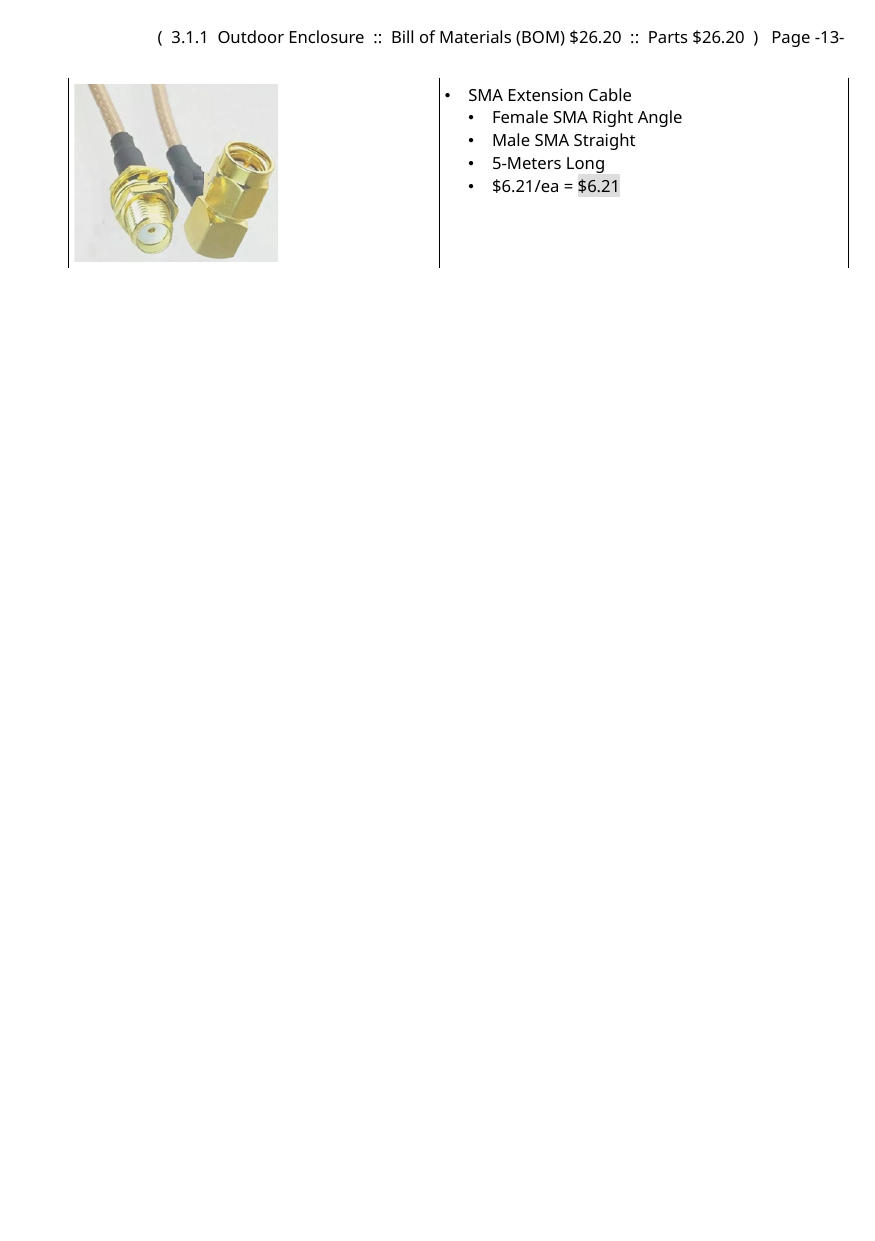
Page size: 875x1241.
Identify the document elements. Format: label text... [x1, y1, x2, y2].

table_header SMA Extension Cable Female SMA Right Angle Male SMA Straight 5-Meters Long $6.21/ea = $6.21 [440, 78, 848, 268]
table_header [69, 78, 439, 268]
